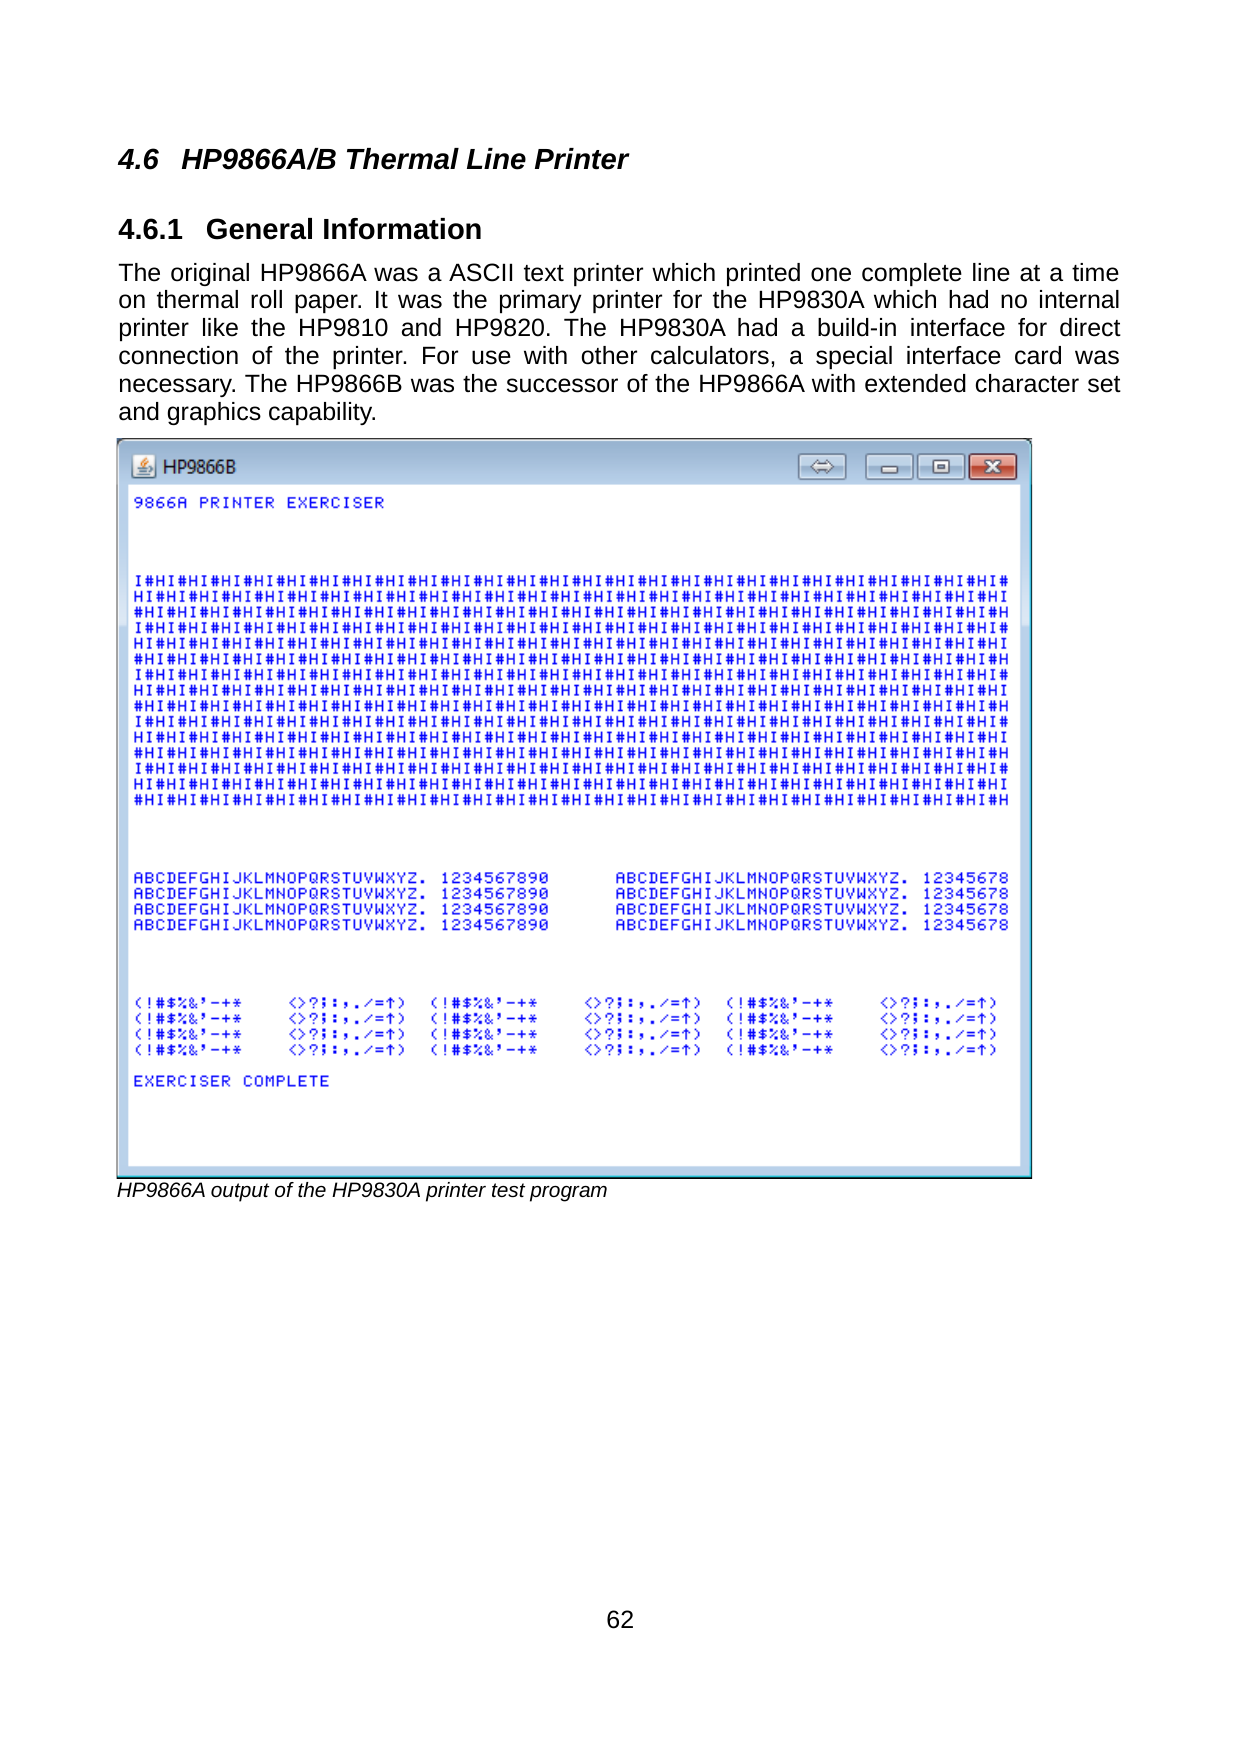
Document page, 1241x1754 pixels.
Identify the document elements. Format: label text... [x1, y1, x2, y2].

text HP9866A output of the HP9830A printer test program [117, 1179, 1032, 1202]
picture [116, 438, 1033, 1179]
subtitle HP9866A/B Thermal Line Printer [118, 143, 1122, 176]
subtitle General Information [118, 213, 1122, 246]
text The original HP9866A was a ASCII text printer which printed one complete line at a time on thermal roll paper. It was the primary printer for the HP9830A which had no internal printer like the HP9810 and HP9820. The HP9830A had a build-in interface for direct connection of the printer. For use with other calculators, a special interface card was necessary. The HP9866B was the successor of the HP9866A with extended character set and graphics capability. [118, 258, 1122, 426]
